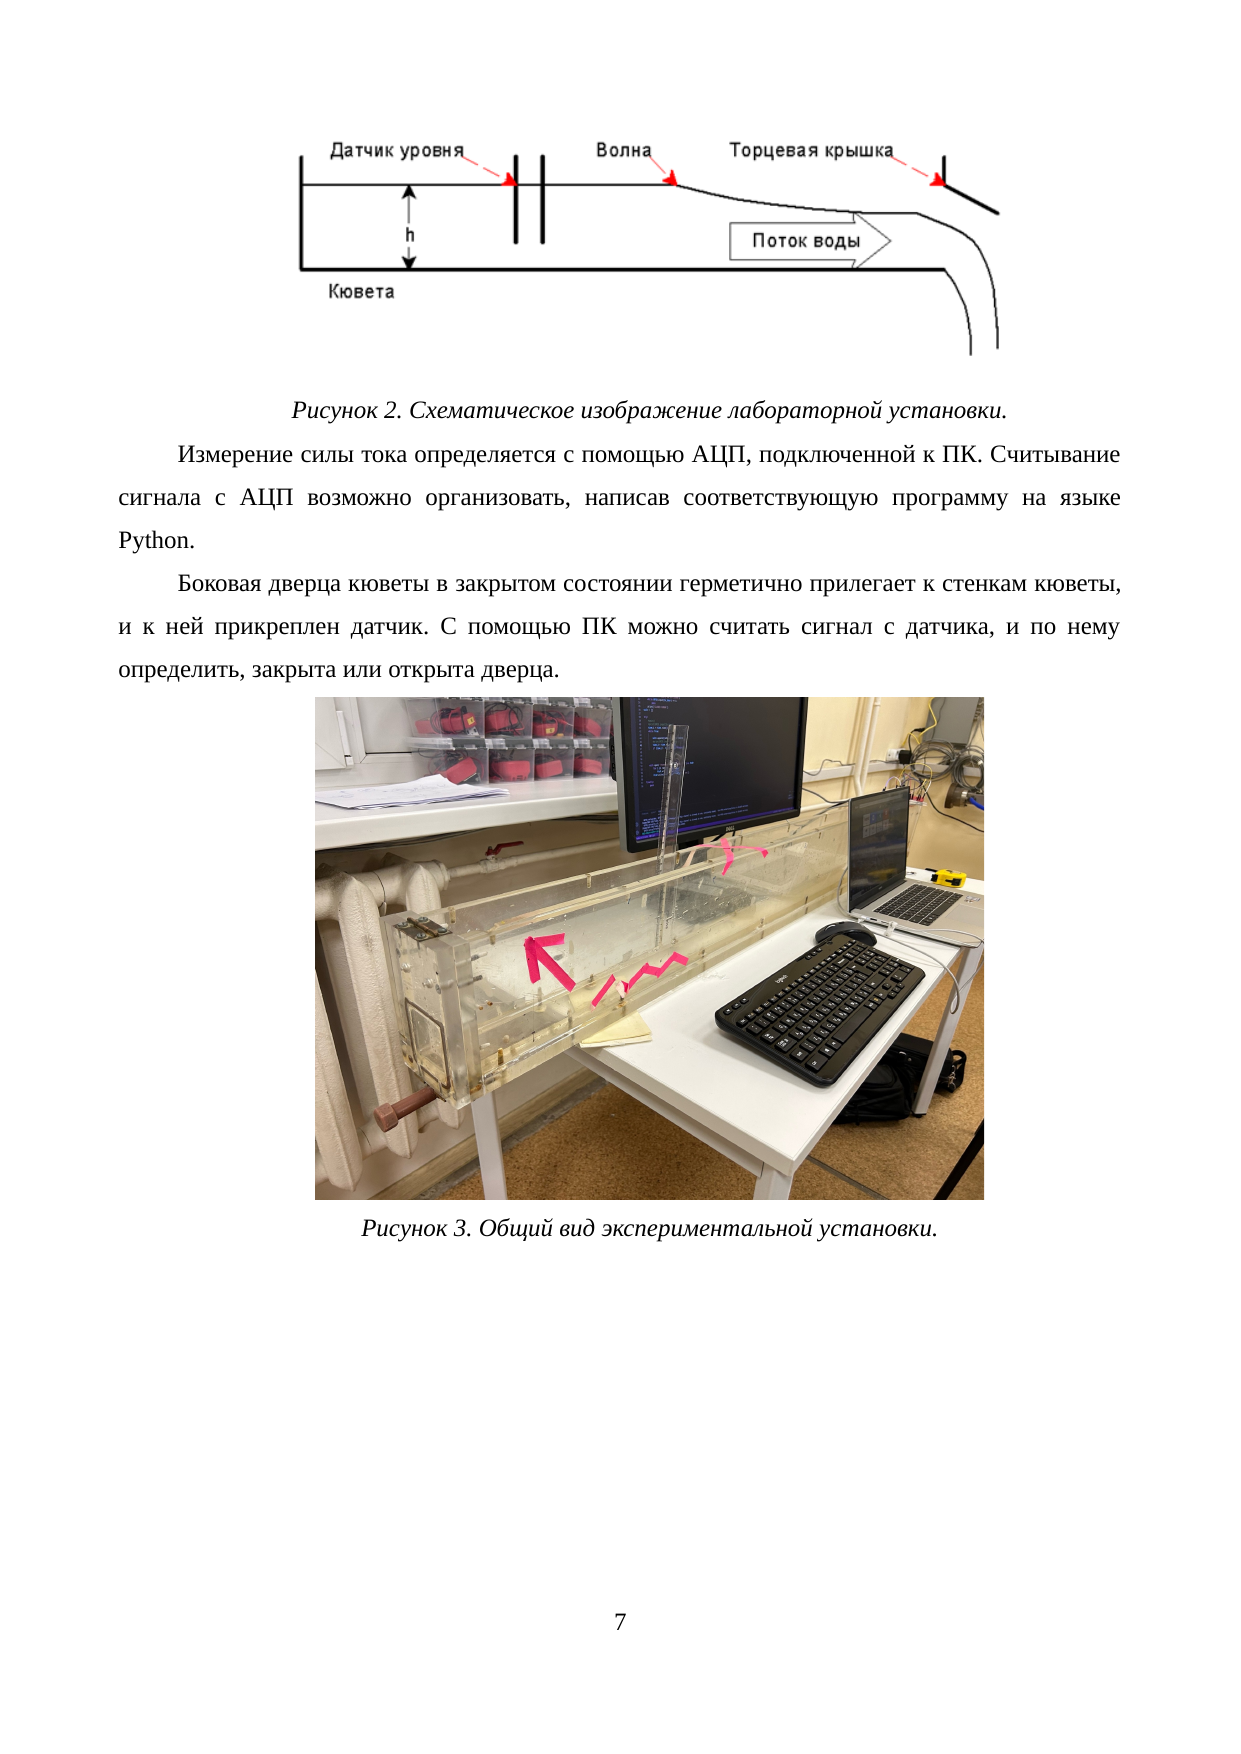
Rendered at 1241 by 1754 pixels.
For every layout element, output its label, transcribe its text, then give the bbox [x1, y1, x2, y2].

picture [315, 697, 985, 1200]
picture [280, 118, 1020, 382]
text Рисунок 3. Общий вид экспериментальной установки. [118, 1213, 1122, 1242]
text Боковая дверца кюветы в закрытом состоянии герметично прилегает к стенкам кюветы, и к ней прикреплен датчик. С помощью ПК можно считать сигнал с датчика, и по нему определить, закрыта или открыта дверца. [118, 568, 1122, 683]
text Рисунок 2. Схематическое изображение лабораторной установки. [118, 396, 1122, 424]
text Измерение силы тока определяется с помощью АЦП, подключенной к ПК. Считывание сигнала с АЦП возможно организовать, написав соответствующую программу на языке Python. [118, 439, 1122, 554]
